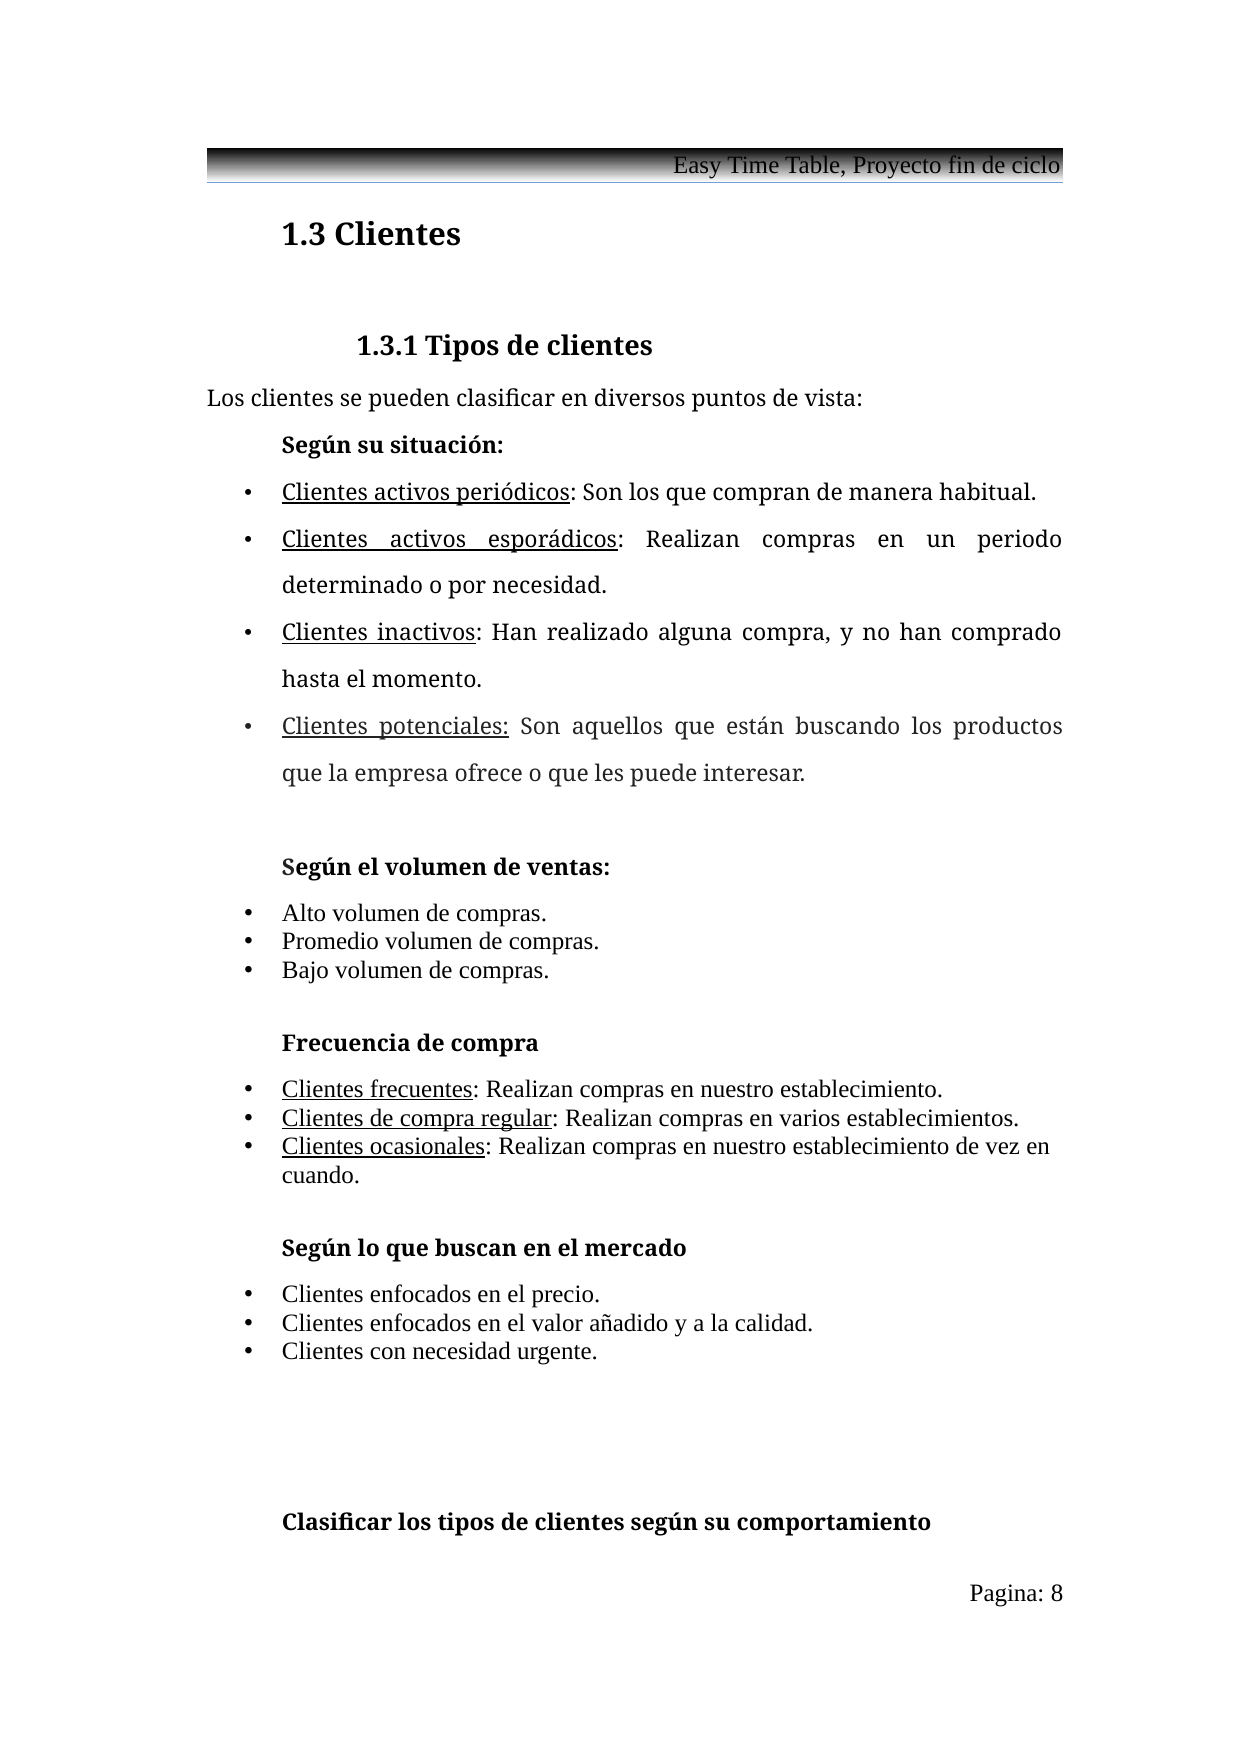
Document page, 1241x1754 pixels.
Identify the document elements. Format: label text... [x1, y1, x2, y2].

list Clientes inactivos: Han realizado alguna compra, y no han comprado hasta el momento. [244, 616, 1063, 694]
text Clasificar los tipos de clientes según su comportamiento [207, 1506, 1063, 1537]
text Según su situación: [207, 429, 1063, 460]
list Clientes activos periódicos: Son los que compran de manera habitual. [244, 476, 1063, 507]
list Alto volumen de compras. [244, 898, 1063, 926]
list Bajo volumen de compras. [244, 955, 1063, 984]
list Promedio volumen de compras. [244, 926, 1063, 955]
text 1.3.1 Tipos de clientes [207, 327, 1063, 363]
list Clientes activos esporádicos: Realizan compras en un periodo determinado o por necesidad. [244, 523, 1063, 601]
text Según lo que buscan en el mercado [207, 1232, 1063, 1263]
list Clientes de compra regular: Realizan compras en varios establecimientos. [244, 1103, 1063, 1131]
list Clientes con necesidad urgente. [244, 1336, 1063, 1365]
list Clientes potenciales: Son aquellos que están buscando los productos que la empresa ofrece o que les puede interesar. [244, 710, 1063, 788]
list Clientes ocasionales: Realizan compras en nuestro establecimiento de vez en cuando. [244, 1131, 1063, 1189]
list Clientes enfocados en el precio. [244, 1279, 1063, 1308]
text Frecuencia de compra [207, 1027, 1063, 1058]
text Los clientes se pueden clasificar en diversos puntos de vista: [207, 382, 1063, 413]
list Clientes frecuentes: Realizan compras en nuestro establecimiento. [244, 1074, 1063, 1103]
text Según el volumen de ventas: [207, 851, 1063, 882]
text 1.3 Clientes [207, 212, 1063, 254]
list Clientes enfocados en el valor añadido y a la calidad. [244, 1308, 1063, 1336]
